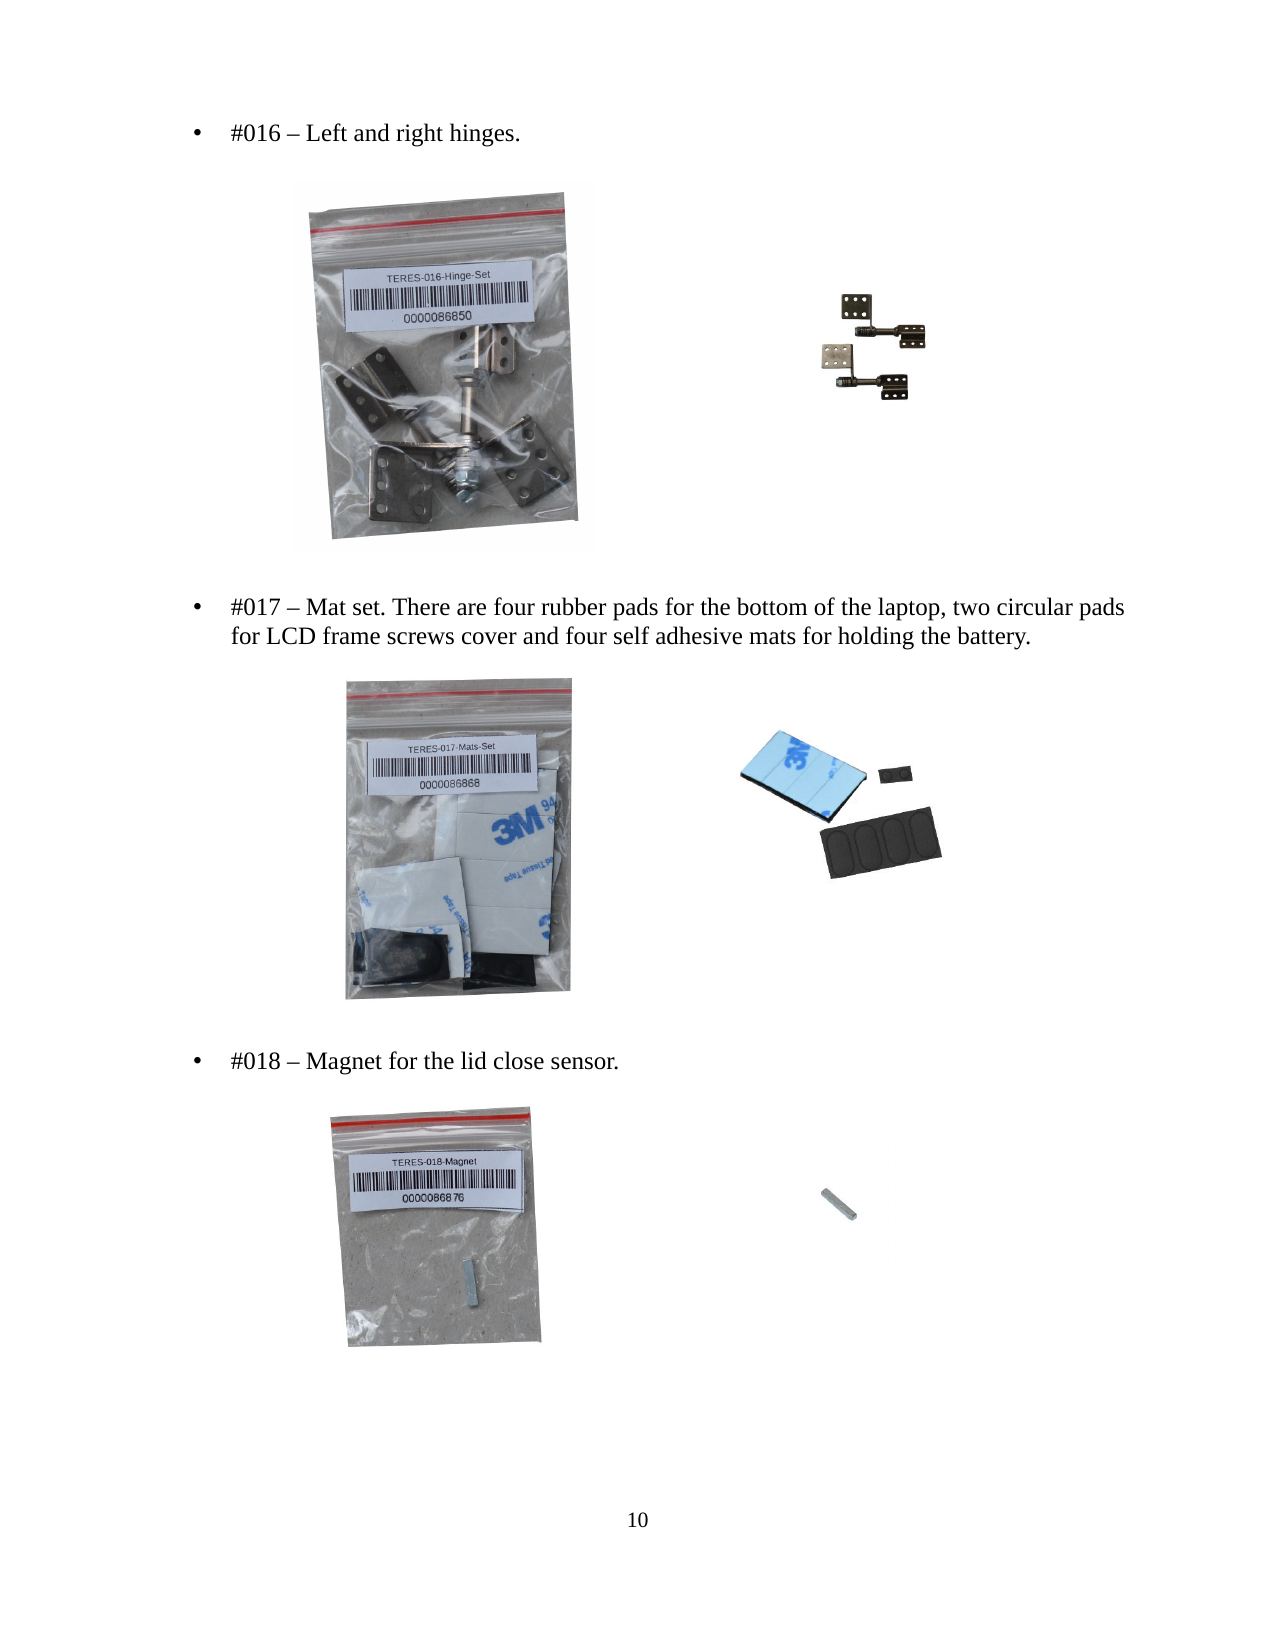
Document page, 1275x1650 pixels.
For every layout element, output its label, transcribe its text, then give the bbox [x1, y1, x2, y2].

list #017 – Mat set. There are four rubber pads for the bottom of the laptop, two circular pads for LCD frame screws cover and four self adhesive mats for holding the battery. [193, 592, 1157, 649]
list #016 – Left and right hinges. [193, 118, 1157, 147]
picture [312, 1103, 559, 1350]
list #018 – Magnet for the lid close sensor. [193, 1046, 1157, 1075]
picture [291, 179, 596, 552]
picture [705, 704, 1048, 924]
picture [714, 1142, 964, 1266]
picture [732, 249, 1015, 431]
picture [336, 671, 580, 1006]
